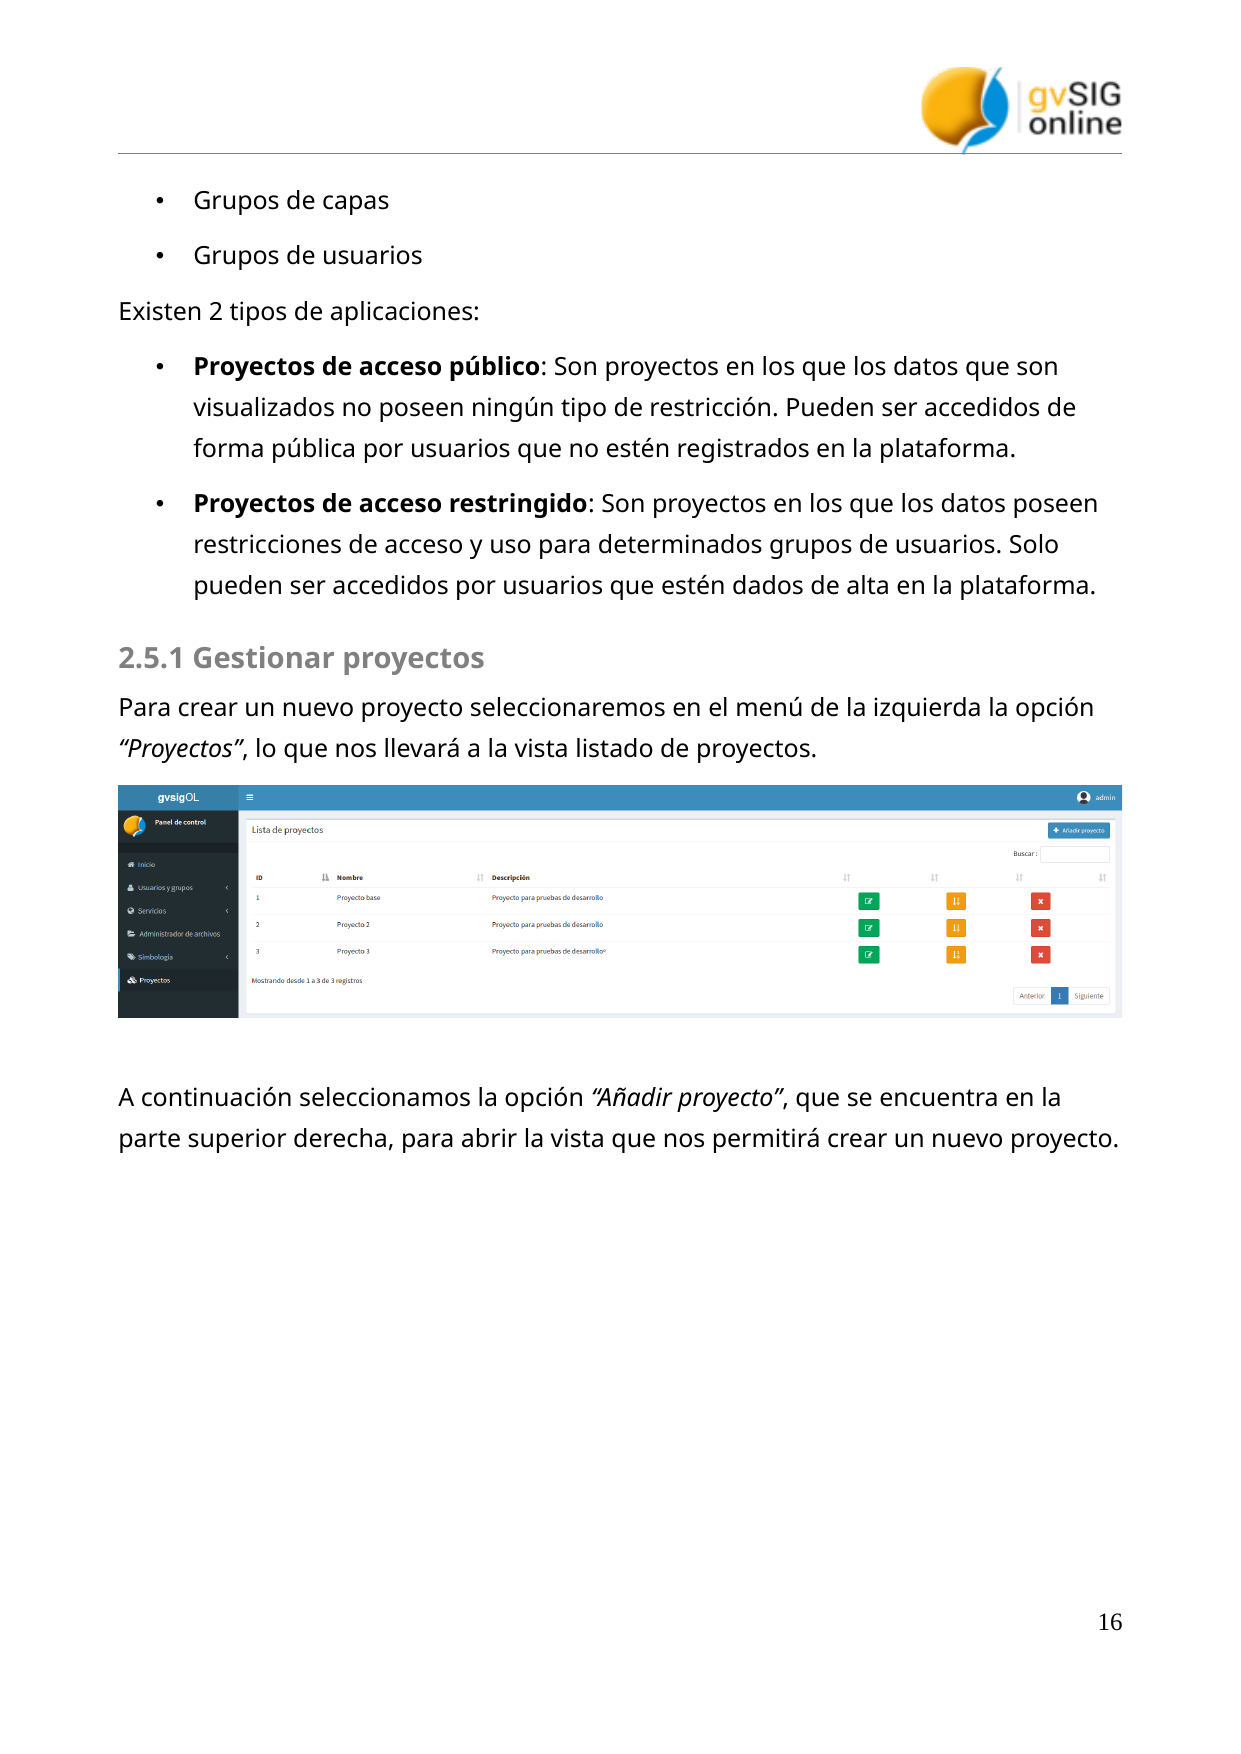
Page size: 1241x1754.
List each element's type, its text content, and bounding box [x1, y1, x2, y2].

list Grupos de usuarios [156, 238, 1122, 272]
picture [921, 67, 1122, 155]
picture [118, 785, 1123, 1018]
text Existen 2 tipos de aplicaciones: [118, 293, 1122, 327]
subtitle 2.5.1 Gestionar proyectos [118, 637, 1122, 677]
text A continuación seleccionamos la opción “Añadir proyecto”, que se encuentra en la parte superior derecha, para abrir la vista que nos permitirá crear un nuevo proyecto. [118, 1080, 1122, 1155]
text Para crear un nuevo proyecto seleccionaremos en el menú de la izquierda la opción “Proyectos”, lo que nos llevará a la vista listado de proyectos. [118, 689, 1122, 764]
list Proyectos de acceso público: Son proyectos en los que los datos que son visualizados no poseen ningún tipo de restricción. Pueden ser accedidos de forma pública por usuarios que no estén registrados en la plataforma. [156, 348, 1122, 464]
list Grupos de capas [156, 182, 1122, 216]
list Proyectos de acceso restringido: Son proyectos en los que los datos poseen restricciones de acceso y uso para determinados grupos de usuarios. Solo pueden ser accedidos por usuarios que estén dados de alta en la plataforma. [156, 486, 1122, 601]
